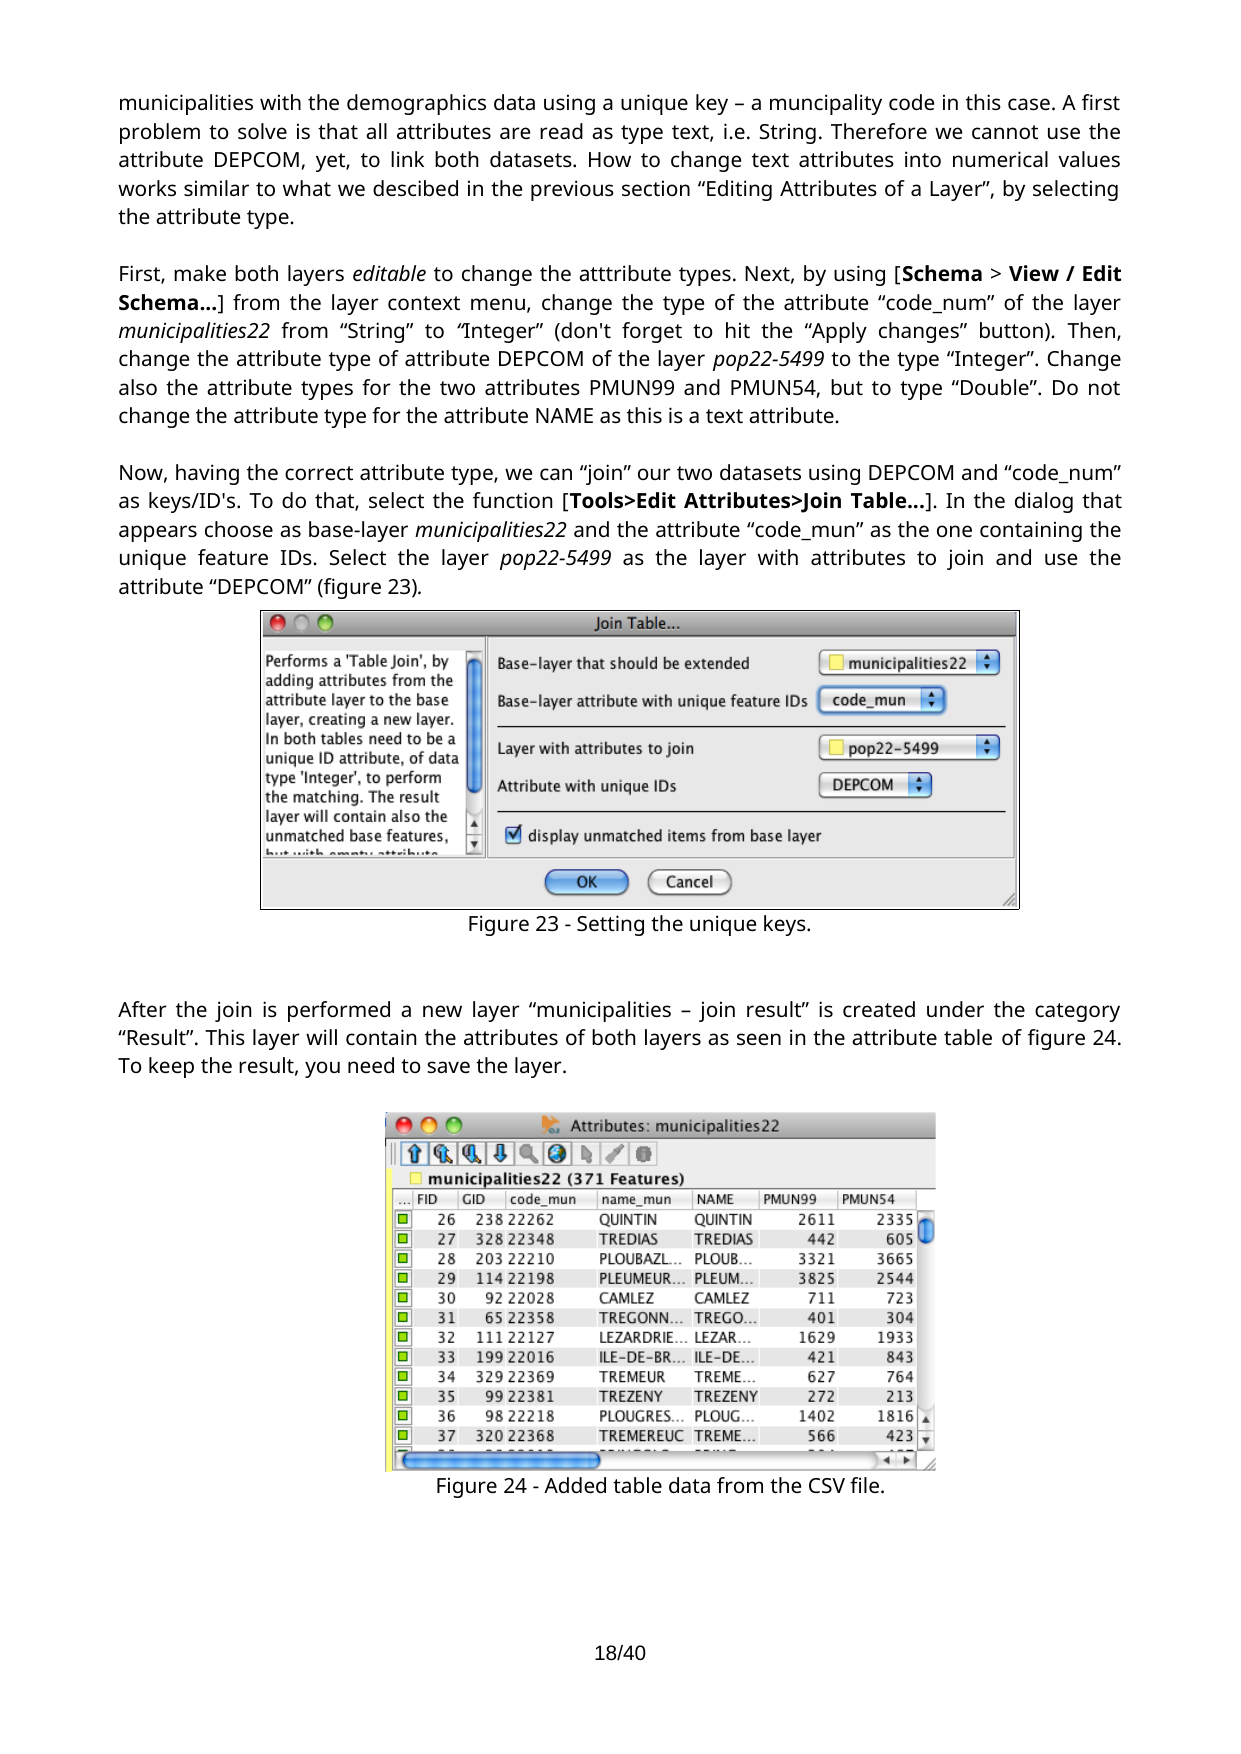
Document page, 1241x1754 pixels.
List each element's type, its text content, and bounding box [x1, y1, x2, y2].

text Figure 24 - Added table data from the CSV file. [340, 1125, 981, 1500]
text After the join is performed a new layer “municipalities – join result” is created under the category “Result”. This layer will contain the attributes of both layers as seen in the attribute table of figure 24. To keep the result, you need to save the layer. [118, 995, 1122, 1080]
text First, make both layers editable to change the atttribute types. Next, by using [Schema > View / Edit Schema...] from the layer context menu, change the type of the attribute “code_num” of the layer municipalities22 from “String” to “Integer” (don't forget to hit the “Apply changes” button). Then, change the attribute type of attribute DEPCOM of the layer pop22-5499 to the type “Integer”. Change also the attribute types for the two attributes PMUN99 and PMUN54, but to type “Double”. Do not change the attribute type for the attribute NAME as this is a text attribute. [118, 259, 1122, 430]
picture [262, 612, 1017, 907]
text Now, having the correct attribute type, we can “join” our two datasets using DEPCOM and “code_num” as keys/ID's. To do that, select the function [Tools>Edit Attributes>Join Table...]. In the dialog that appears choose as base-layer municipalities22 and the attribute “code_mun” as the one containing the unique feature IDs. Select the layer pop22-5499 as the layer with attributes to join and use the attribute “DEPCOM” (figure 23). [118, 458, 1122, 600]
text municipalities with the demographics data using a unique key – a muncipality code in this case. A first problem to solve is that all attributes are read as type text, i.e. String. Therefore we cannot use the attribute DEPCOM, yet, to link both datasets. How to change text attributes into numerical values works similar to what we descibed in the previous section “Editing Attributes of a Layer”, by selecting the attribute type. [118, 88, 1122, 231]
picture [385, 1112, 936, 1472]
text Figure 23 - Setting the unique keys. [183, 622, 1097, 938]
